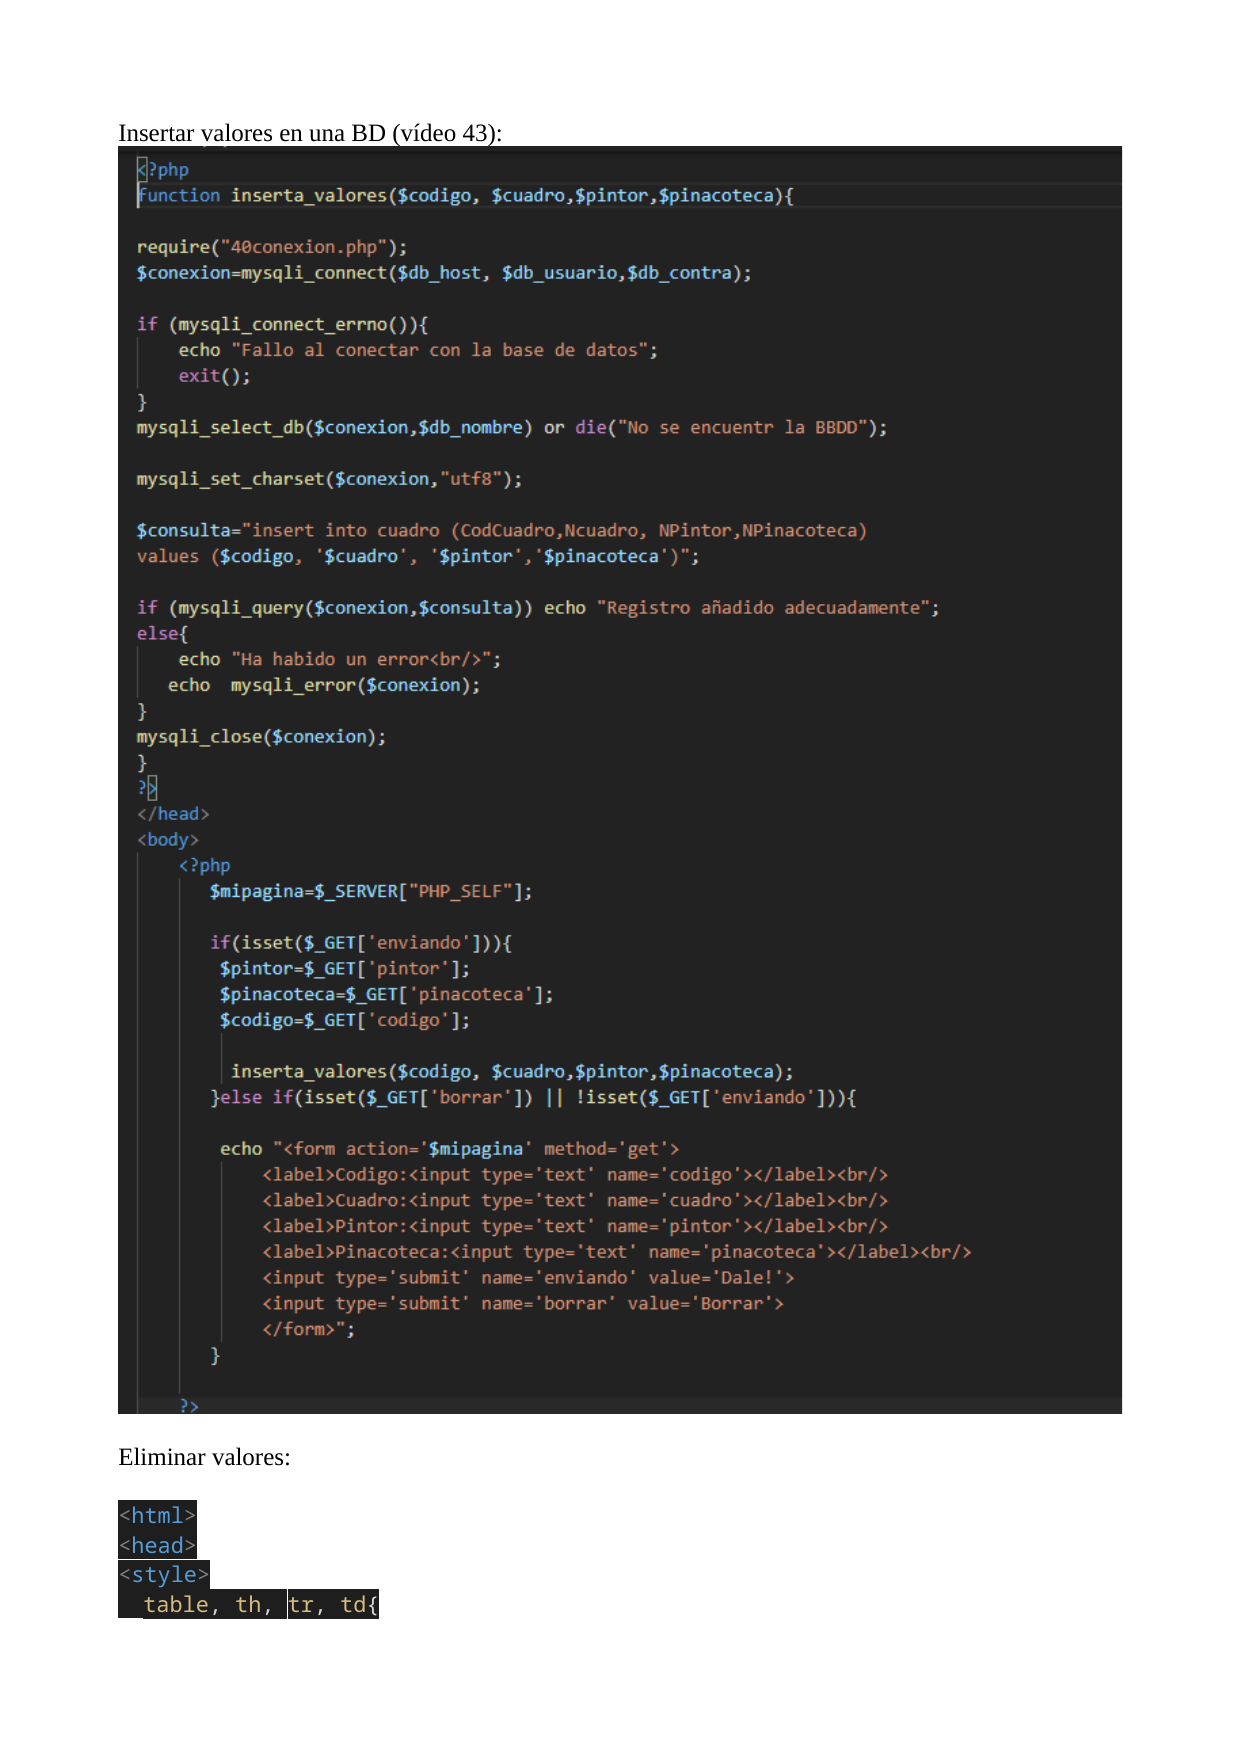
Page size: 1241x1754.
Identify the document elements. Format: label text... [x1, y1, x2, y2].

text <head> [118, 1530, 1122, 1559]
text <style> [118, 1559, 1122, 1589]
text <html> [118, 1500, 1122, 1530]
text table, th, tr, td{ [118, 1589, 1122, 1619]
text Insertar valores en una BD (vídeo 43): [118, 118, 1122, 146]
text Eliminar valores: [118, 1442, 1122, 1471]
picture [118, 146, 1123, 1414]
